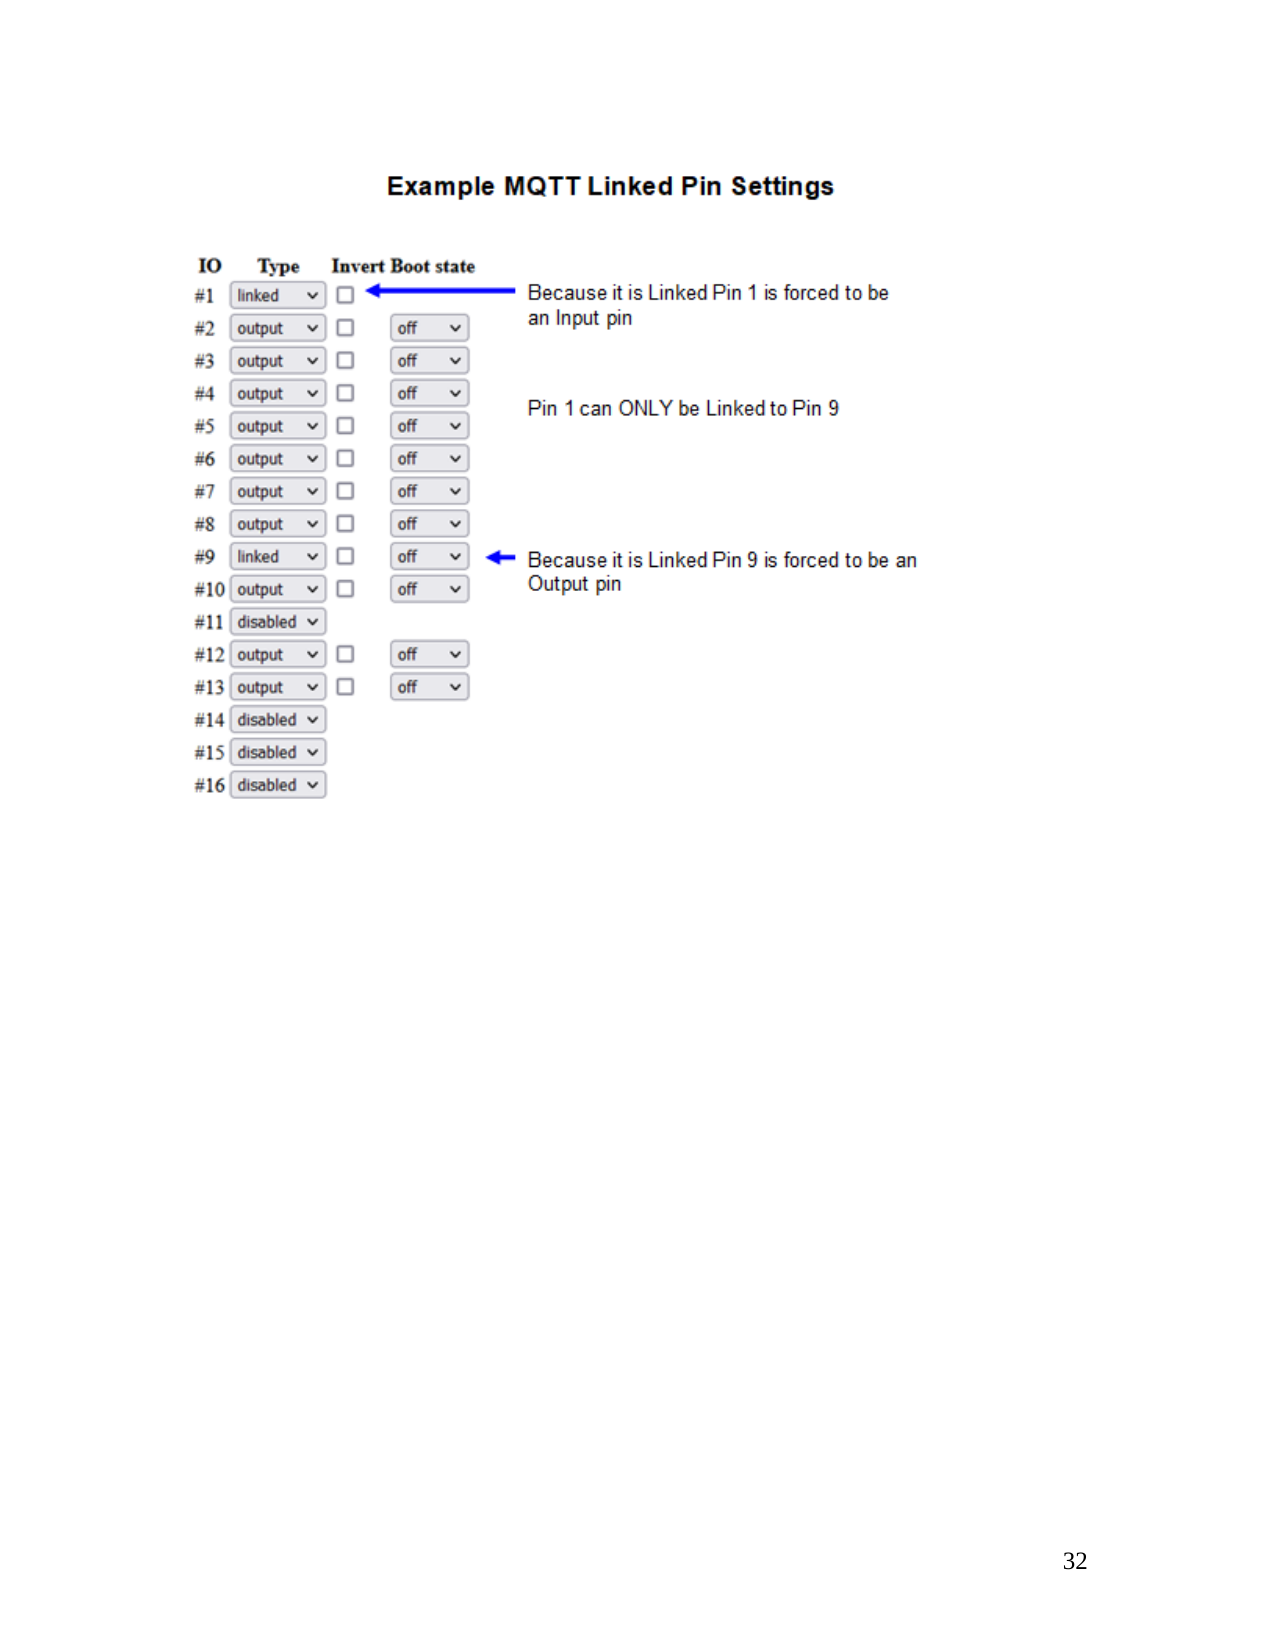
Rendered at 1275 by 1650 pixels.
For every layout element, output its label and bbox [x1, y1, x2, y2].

picture [187, 150, 963, 813]
